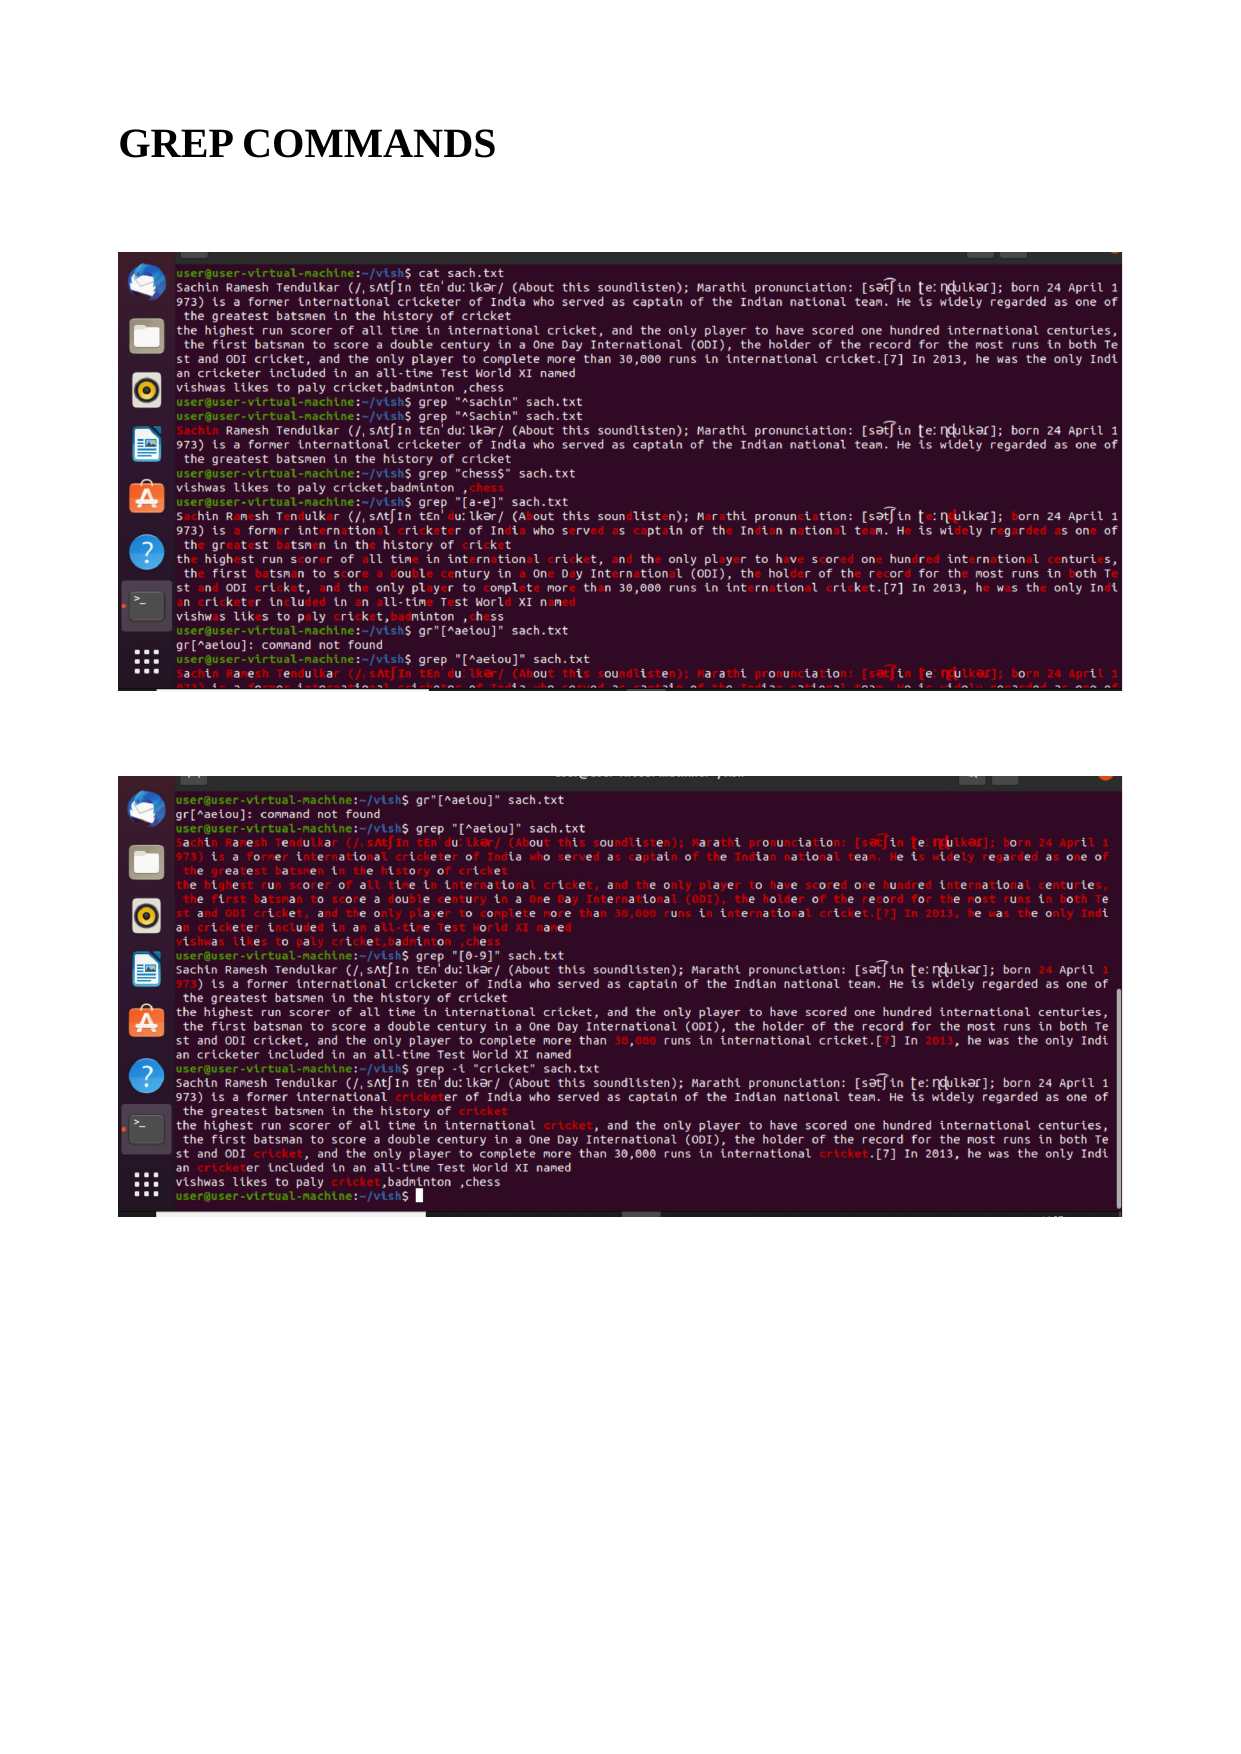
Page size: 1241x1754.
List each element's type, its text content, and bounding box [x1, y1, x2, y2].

text GREP COMMANDS [118, 118, 1122, 166]
picture [118, 776, 1123, 1217]
picture [118, 252, 1123, 691]
